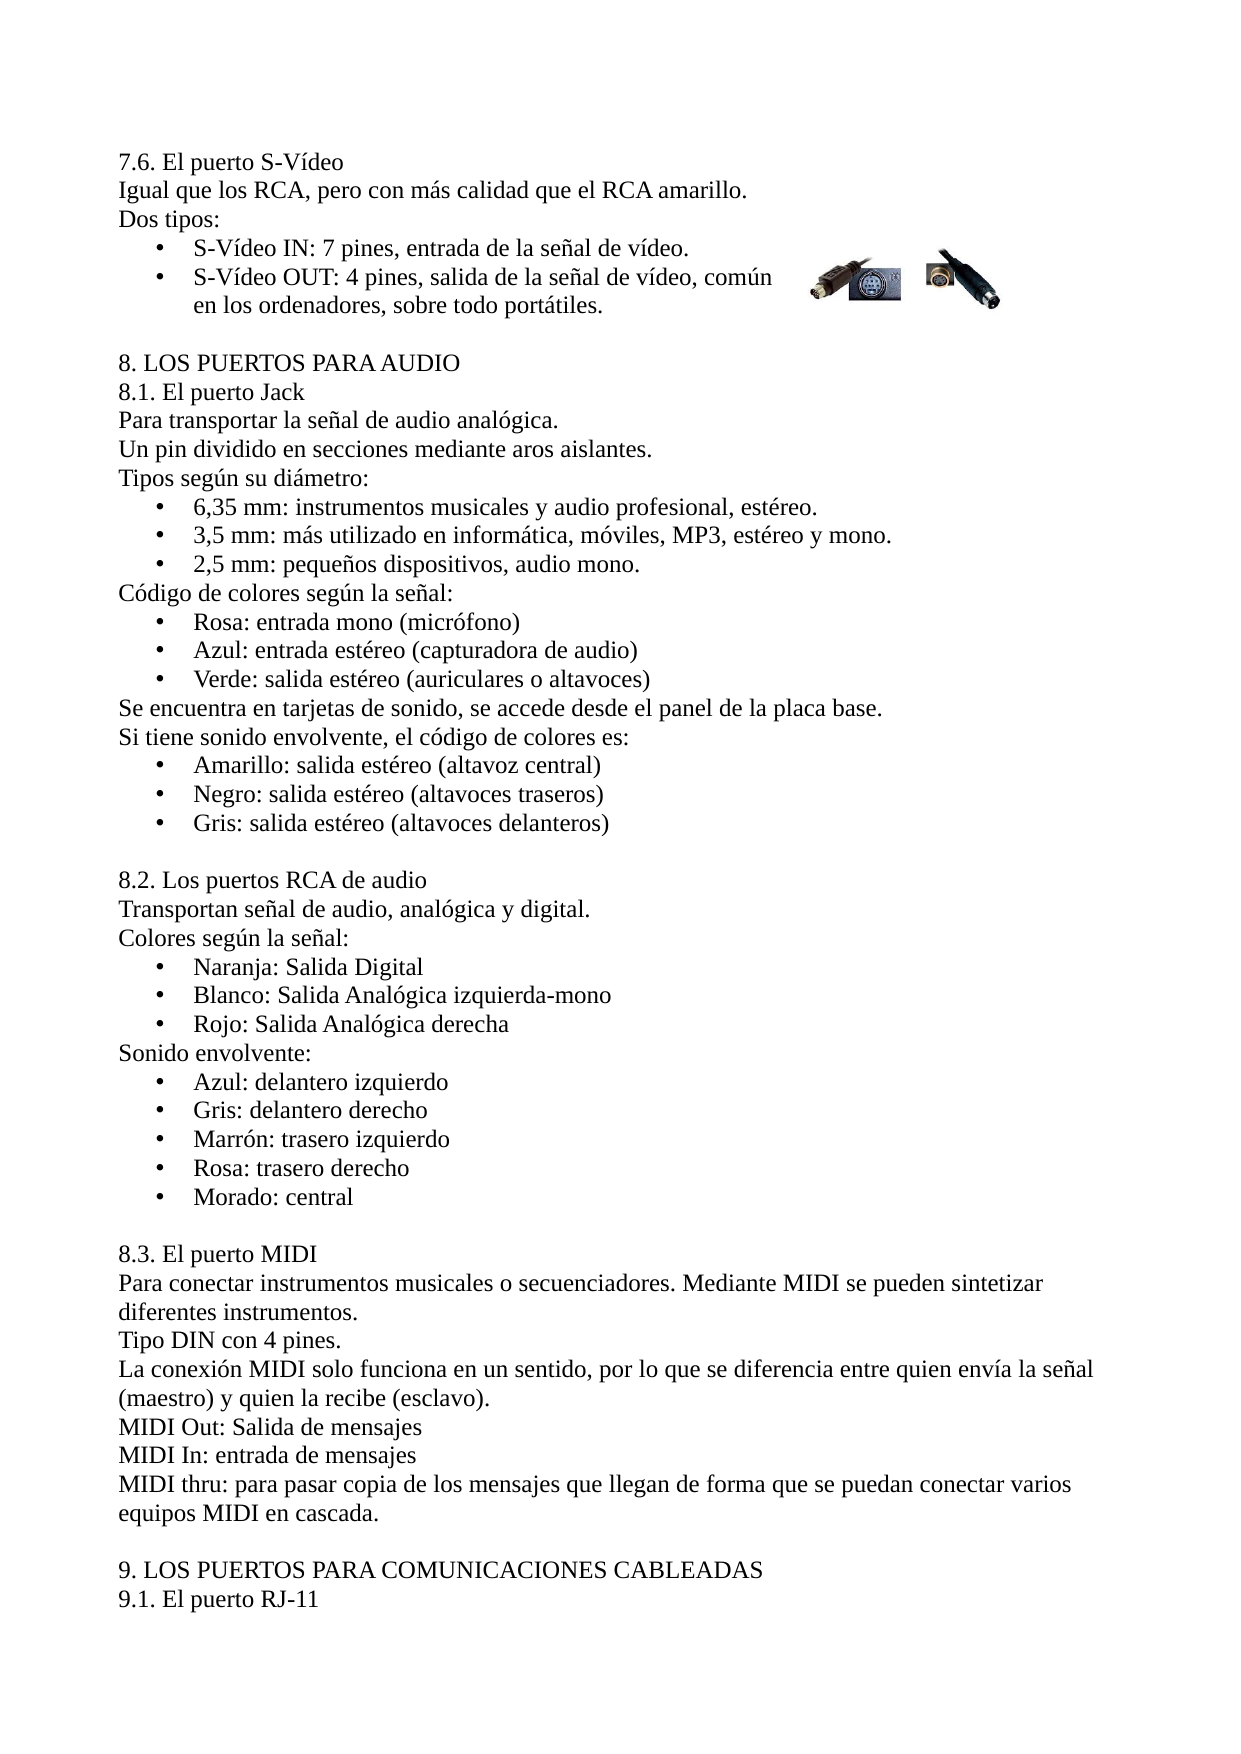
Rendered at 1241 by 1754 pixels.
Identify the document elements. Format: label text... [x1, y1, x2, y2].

list S-Vídeo OUT: 4 pines, salida de la señal de vídeo, común en los ordenadores, sobre todo portátiles. [156, 262, 797, 319]
list Rosa: trasero derecho [156, 1153, 1122, 1182]
text Tipo DIN con 4 pines. [118, 1326, 1122, 1354]
list Naranja: Salida Digital [156, 952, 1122, 981]
list Rojo: Salida Analógica derecha [156, 1009, 1122, 1038]
list Morado: central [156, 1182, 1122, 1211]
text Un pin dividido en secciones mediante aros aislantes. [118, 434, 1122, 463]
list 6,35 mm: instrumentos musicales y audio profesional, estéreo. [156, 492, 1122, 521]
text Si tiene sonido envolvente, el código de colores es: [118, 722, 1122, 751]
picture [797, 225, 1015, 321]
text 8.3. El puerto MIDI [118, 1239, 1122, 1268]
text MIDI thru: para pasar copia de los mensajes que llegan de forma que se puedan conectar varios equipos MIDI en cascada. [118, 1469, 1122, 1527]
text Se encuentra en tarjetas de sonido, se accede desde el panel de la placa base. [118, 693, 1122, 722]
list [1015, 262, 1122, 319]
list Gris: delantero derecho [156, 1096, 1122, 1124]
list Negro: salida estéreo (altavoces traseros) [156, 779, 1122, 808]
text 8.1. El puerto Jack [118, 377, 1122, 406]
text Transportan señal de audio, analógica y digital. [118, 894, 1122, 923]
list Amarillo: salida estéreo (altavoz central) [156, 751, 1122, 779]
text Código de colores según la señal: [118, 578, 1122, 607]
list Blanco: Salida Analógica izquierda-mono [156, 981, 1122, 1009]
text MIDI In: entrada de mensajes [118, 1441, 1122, 1469]
text Sonido envolvente: [118, 1038, 1122, 1067]
text 9.1. El puerto RJ-11 [118, 1584, 1122, 1613]
list Azul: delantero izquierdo [156, 1067, 1122, 1096]
text 8.2. Los puertos RCA de audio [118, 866, 1122, 894]
list S-Vídeo IN: 7 pines, entrada de la señal de vídeo. [156, 233, 797, 262]
text Para transportar la señal de audio analógica. [118, 406, 1122, 434]
text 8. LOS PUERTOS PARA AUDIO [118, 348, 1122, 377]
list [1015, 233, 1122, 262]
list Azul: entrada estéreo (capturadora de audio) [156, 636, 1122, 664]
list Gris: salida estéreo (altavoces delanteros) [156, 808, 1122, 837]
text 7.6. El puerto S-Vídeo [118, 147, 1122, 176]
text Tipos según su diámetro: [118, 463, 1122, 492]
list 3,5 mm: más utilizado en informática, móviles, MP3, estéreo y mono. [156, 521, 1122, 549]
text Colores según la señal: [118, 923, 1122, 952]
list 2,5 mm: pequeños dispositivos, audio mono. [156, 549, 1122, 578]
text MIDI Out: Salida de mensajes [118, 1412, 1122, 1441]
text Igual que los RCA, pero con más calidad que el RCA amarillo. [118, 176, 1122, 204]
text 9. LOS PUERTOS PARA COMUNICACIONES CABLEADAS [118, 1556, 1122, 1584]
list Rosa: entrada mono (micrófono) [156, 607, 1122, 636]
list Verde: salida estéreo (auriculares o altavoces) [156, 664, 1122, 693]
text Para conectar instrumentos musicales o secuenciadores. Mediante MIDI se pueden sintetizar diferentes instrumentos. [118, 1268, 1122, 1326]
text La conexión MIDI solo funciona en un sentido, por lo que se diferencia entre quien envía la señal (maestro) y quien la recibe (esclavo). [118, 1354, 1122, 1412]
list Marrón: trasero izquierdo [156, 1124, 1122, 1153]
text Dos tipos: [118, 204, 1122, 233]
